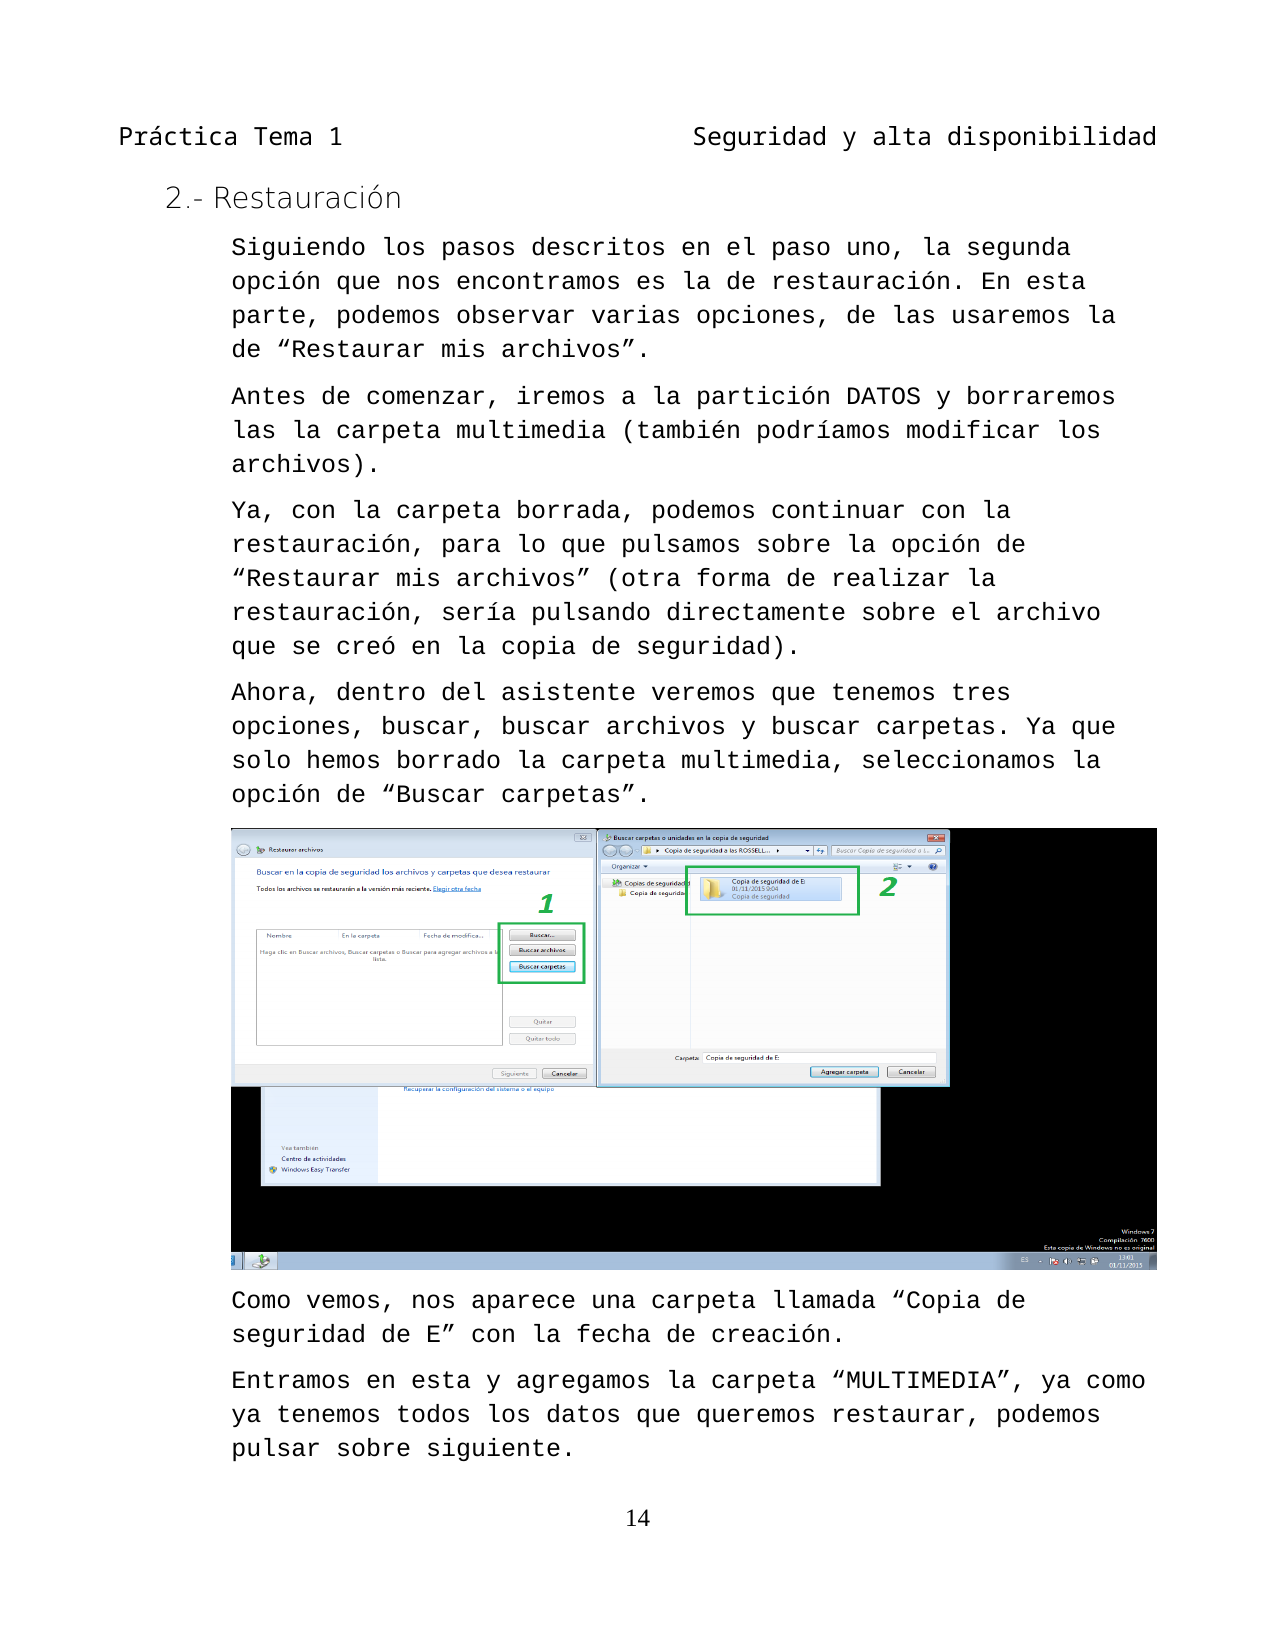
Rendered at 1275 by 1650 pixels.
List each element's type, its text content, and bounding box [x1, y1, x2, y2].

text Ya, con la carpeta borrada, podemos continuar con la restauración, para lo que pulsamos sobre la opción de “Restaurar mis archivos” (otra forma de realizar la restauración, sería pulsando directamente sobre el archivo que se creó en la copia de seguridad). [231, 498, 1157, 662]
list Restauración [156, 182, 1157, 216]
text Como vemos, nos aparece una carpeta llamada “Copia de seguridad de E” con la fecha de creación. [231, 1287, 1157, 1350]
picture [231, 828, 1157, 1270]
text Ahora, dentro del asistente veremos que tenemos tres opciones, buscar, buscar archivos y buscar carpetas. Ya que solo hemos borrado la carpeta multimedia, seleccionamos la opción de “Buscar carpetas”. [231, 680, 1157, 810]
text Antes de comenzar, iremos a la partición DATOS y borraremos las la carpeta multimedia (también podríamos modificar los archivos). [231, 383, 1157, 479]
text Siguiendo los pasos descritos en el paso uno, la segunda opción que nos encontramos es la de restauración. En esta parte, podemos observar varias opciones, de las usaremos la de “Restaurar mis archivos”. [231, 235, 1157, 365]
text Entramos en esta y agregamos la carpeta “MULTIMEDIA”, ya como ya tenemos todos los datos que queremos restaurar, podemos pulsar sobre siguiente. [231, 1368, 1157, 1464]
